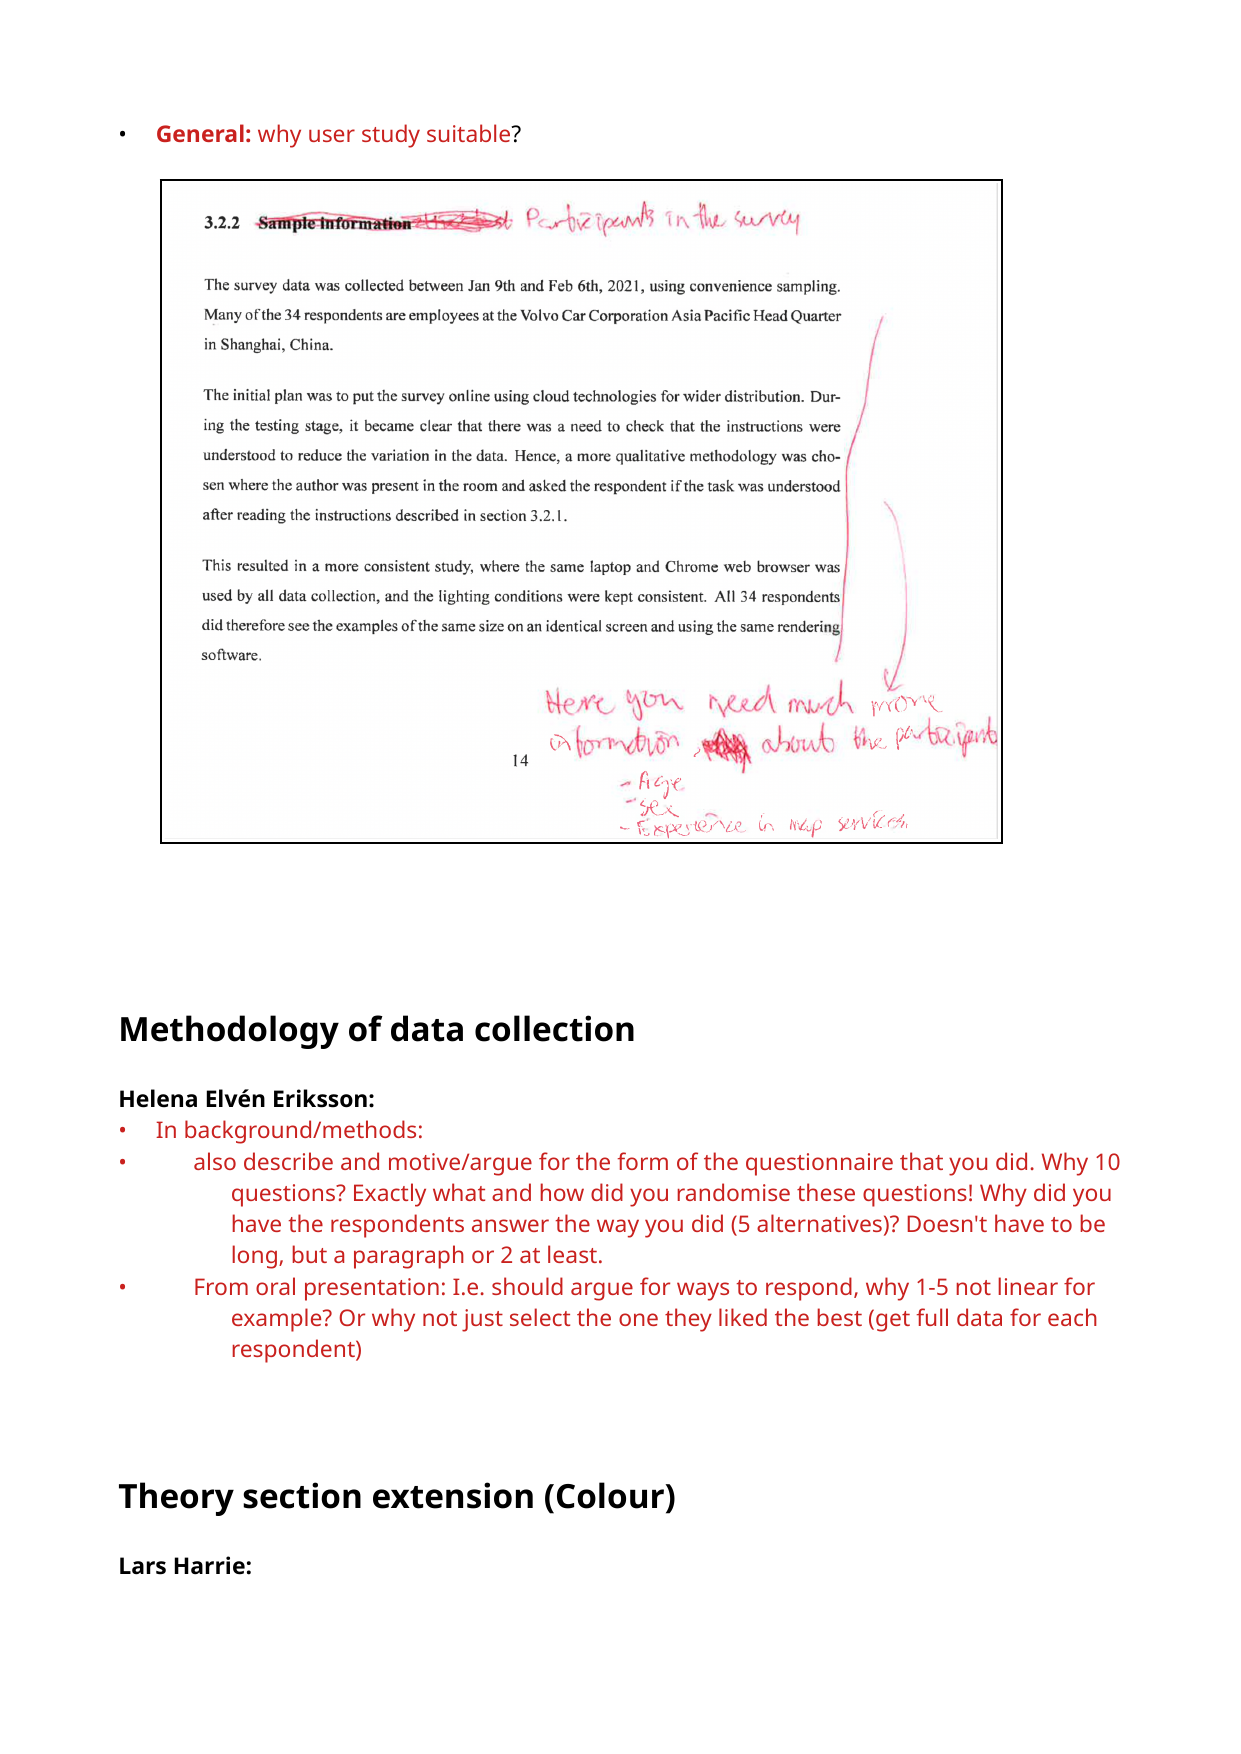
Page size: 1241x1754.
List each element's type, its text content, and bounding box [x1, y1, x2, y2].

list In background/methods: [118, 1114, 1122, 1145]
text Methodology of data collection [118, 1006, 1122, 1052]
text Theory section extension (Colour) [118, 1473, 1122, 1519]
list [162, 181, 1001, 842]
picture [164, 183, 998, 839]
list General: why user study suitable? [118, 118, 1122, 149]
list From oral presentation: I.e. should argue for ways to respond, why 1-5 not linear for example? Or why not just select the one they liked the best (get full data for each respondent) [118, 1270, 1122, 1364]
text Lars Harrie: [118, 1550, 1122, 1581]
list also describe and motive/argue for the form of the questionnaire that you did. Why 10 questions? Exactly what and how did you randomise these questions! Why did you have the respondents answer the way you did (5 alternatives)? Doesn't have to be long, but a paragraph or 2 at least. [118, 1145, 1122, 1270]
text Helena Elvén Eriksson: [118, 1083, 1122, 1114]
